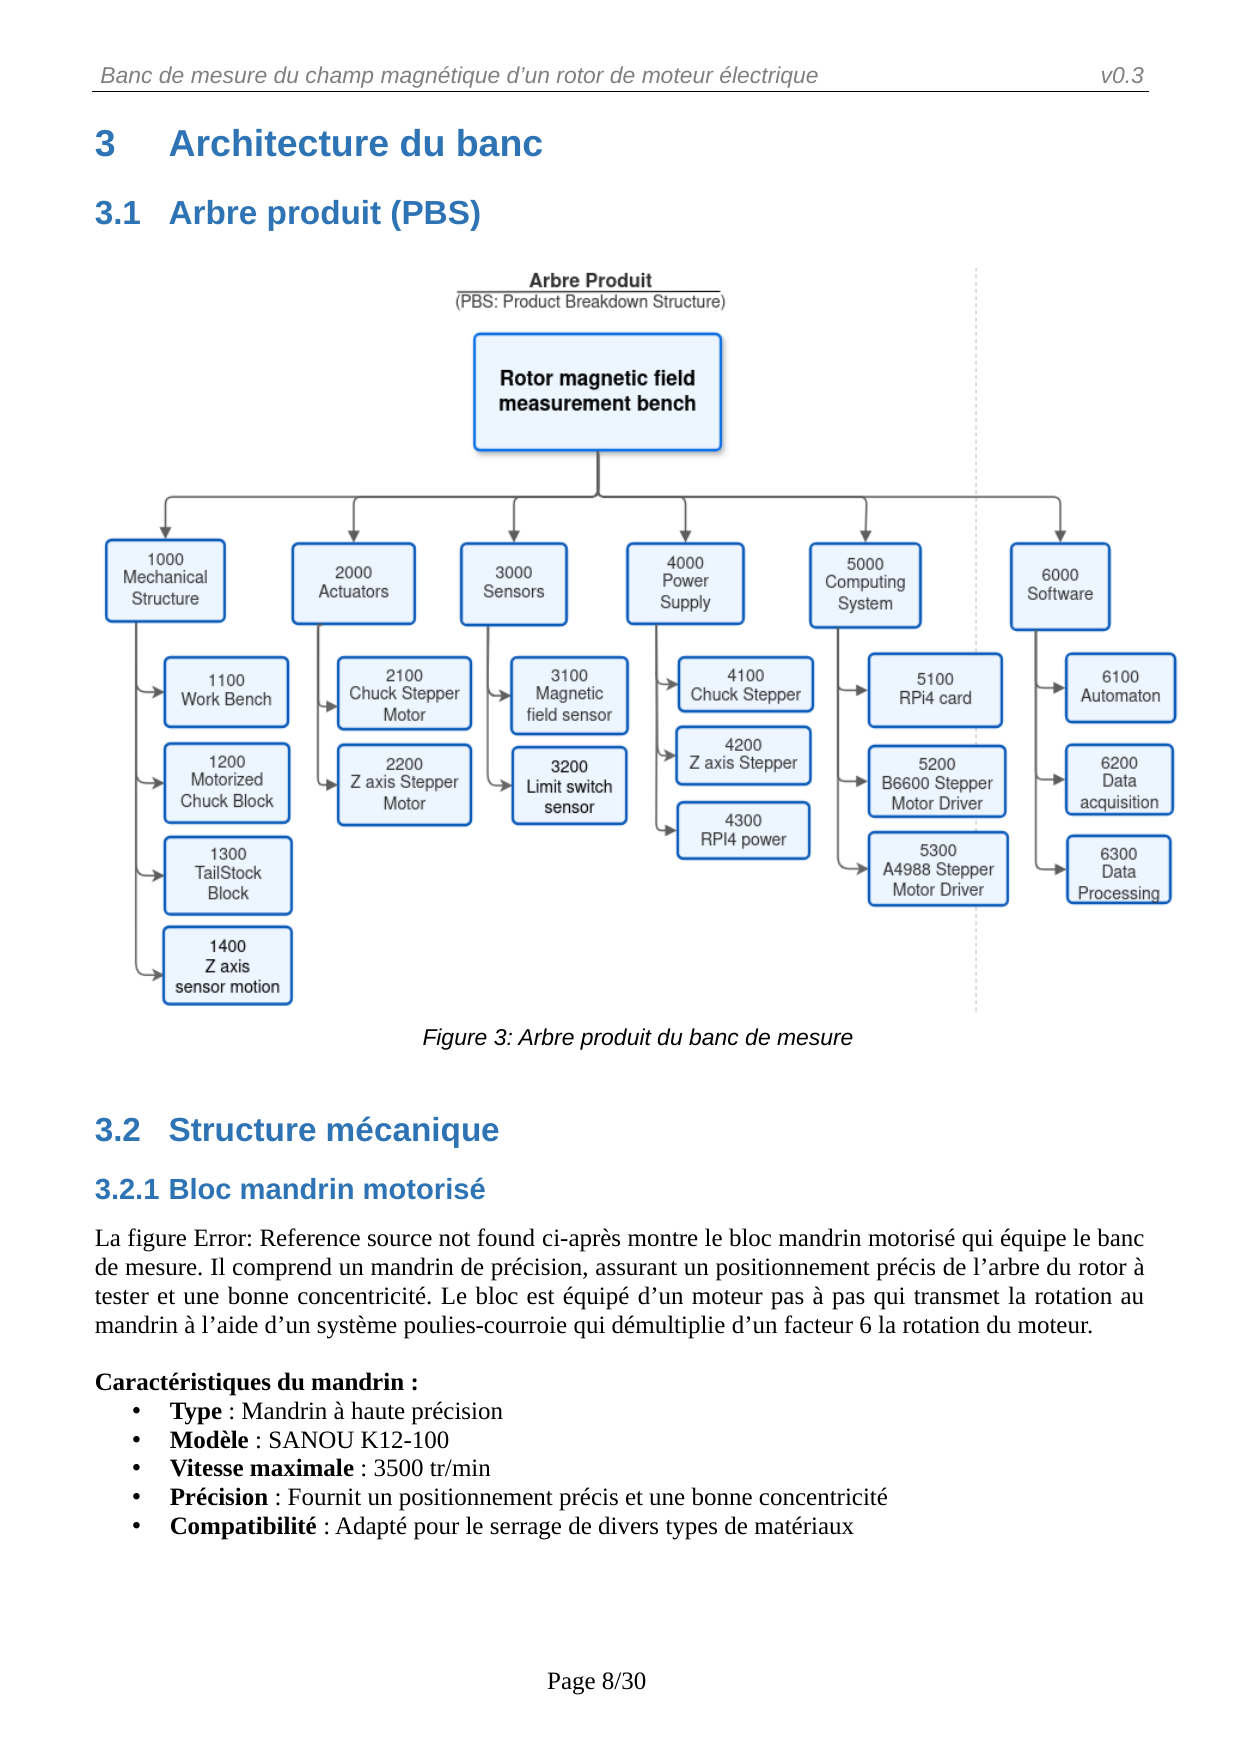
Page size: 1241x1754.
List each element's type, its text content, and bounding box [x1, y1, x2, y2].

subtitle Architecture du banc [94, 121, 1146, 164]
text Caractéristiques du mandrin : [94, 1367, 1146, 1396]
list Modèle : SANOU K12-100 [132, 1425, 1146, 1453]
text La figure Erreur : source de la référence non trouvée ci-après montre le bloc mandrin motorisé qui équipe le banc de mesure. Il comprend un mandrin de précision, assurant un positionnement précis de l’arbre du rotor à tester et une bonne concentricité. Le bloc est équipé d’un moteur pas à pas qui transmet la rotation au mandrin à l’aide d’un système poulies-courroie qui démultiplie d’un facteur 6 la rotation du moteur. [94, 1223, 1146, 1338]
subtitle Structure mécanique [94, 1110, 1146, 1149]
list Précision : Fournit un positionnement précis et une bonne concentricité [132, 1482, 1146, 1511]
list Compatibilité : Adapté pour le serrage de divers types de matériaux [132, 1511, 1146, 1540]
text Figure 3: Arbre produit du banc de mesure [94, 1024, 1183, 1050]
list Vitesse maximale : 3500 tr/min [132, 1453, 1146, 1482]
subtitle Arbre produit (PBS) [94, 193, 1146, 232]
subtitle Bloc mandrin motorisé [94, 1172, 1146, 1206]
picture [98, 268, 1180, 1012]
list Type : Mandrin à haute précision [132, 1396, 1146, 1425]
